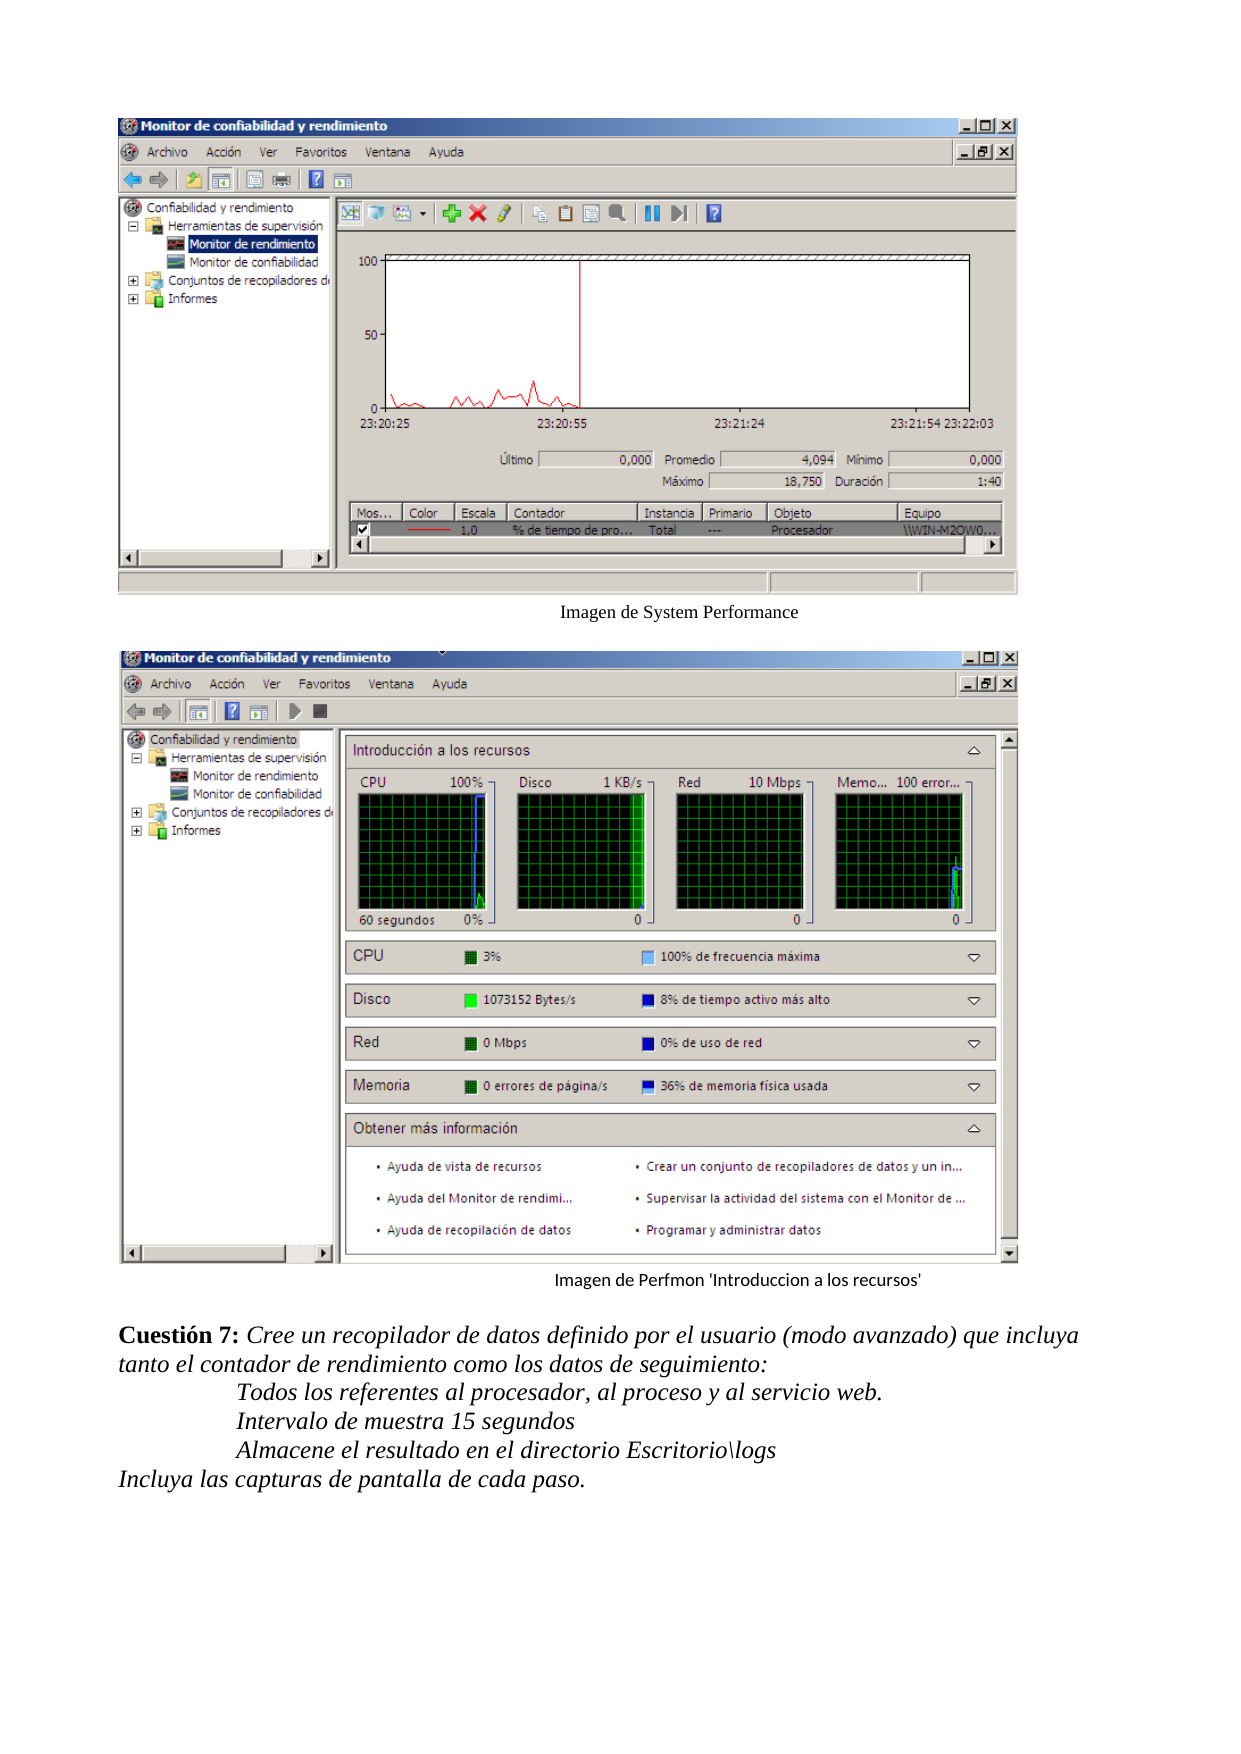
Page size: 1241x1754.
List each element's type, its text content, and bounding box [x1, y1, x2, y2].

text Imagen de Perfmon 'Introduccion a los recursos' [118, 1264, 1122, 1292]
text Intervalo de muestra 15 segundos [118, 1406, 1122, 1435]
text Cuestión 7: Cree un recopilador de datos definido por el usuario (modo avanzado) que incluya tanto el contador de rendimiento como los datos de seguimiento: [118, 1320, 1122, 1377]
text Imagen de System Performance [118, 595, 1122, 623]
text Todos los referentes al procesador, al proceso y al servicio web. [118, 1377, 1122, 1406]
text Almacene el resultado en el directorio Escritorio\logs [118, 1435, 1122, 1464]
text Incluya las capturas de pantalla de cada paso. [118, 1464, 1122, 1492]
